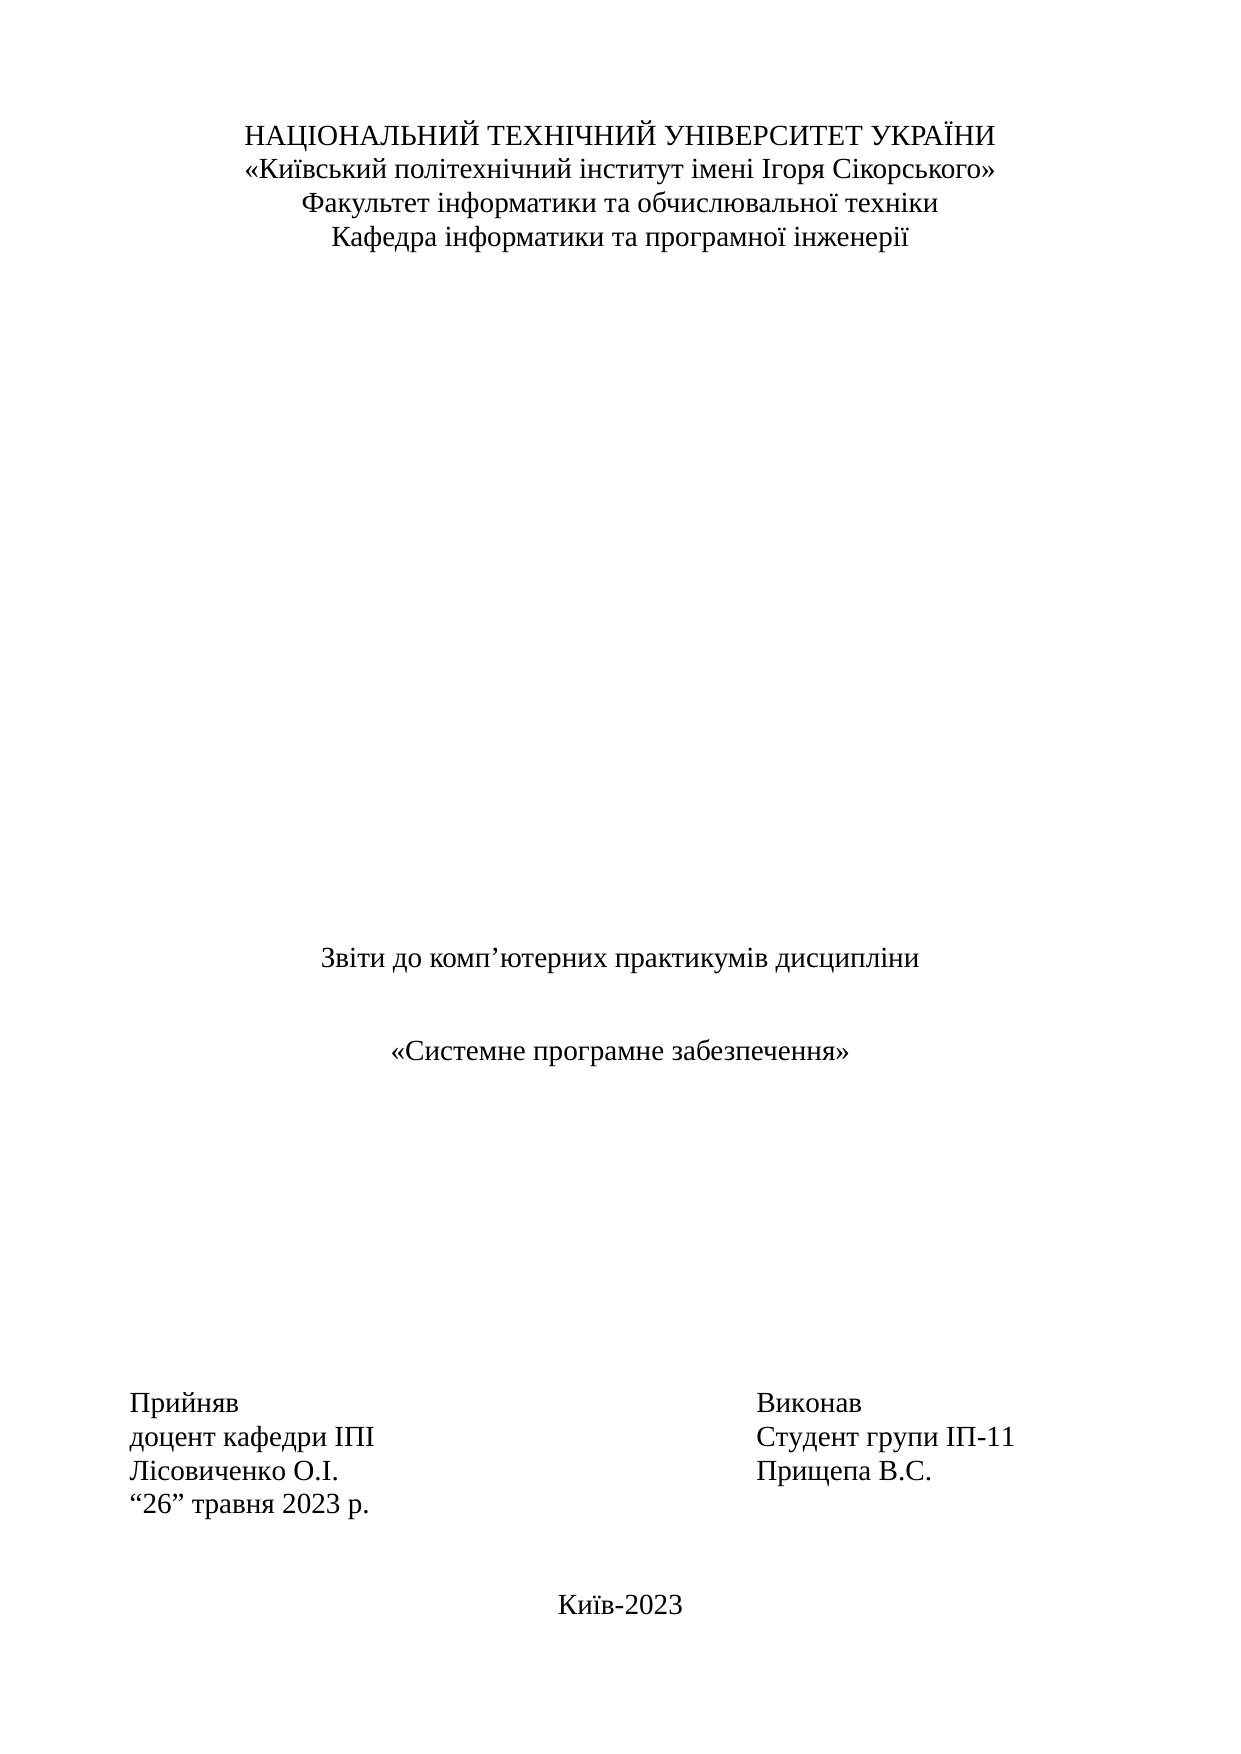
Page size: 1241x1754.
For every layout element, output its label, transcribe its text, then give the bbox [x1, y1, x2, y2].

text Кафедра інформатики та програмної інженерії [118, 219, 1122, 252]
table_header Прийняв доцент кафедри ІПІ Лісовиченко О.І. “26” травня 2023 р. [118, 1386, 745, 1553]
text Звіти до комп’ютерних практикумів дисципліни [118, 940, 1122, 973]
text «Системне програмне забезпечення» [118, 1033, 1122, 1067]
text Факультет інформатики та обчислювальної техніки [118, 185, 1122, 219]
text «Київський політехнічний інститут імені Ігоря Сікорського» [118, 152, 1122, 185]
text НАЦІОНАЛЬНИЙ ТЕХНІЧНИЙ УНІВЕРСИТЕТ УКРАЇНИ [118, 118, 1122, 152]
table_header Виконав Студент групи ІП-11 Прищепа В.С. [745, 1386, 1063, 1553]
text Київ-2023 [118, 1587, 1122, 1620]
